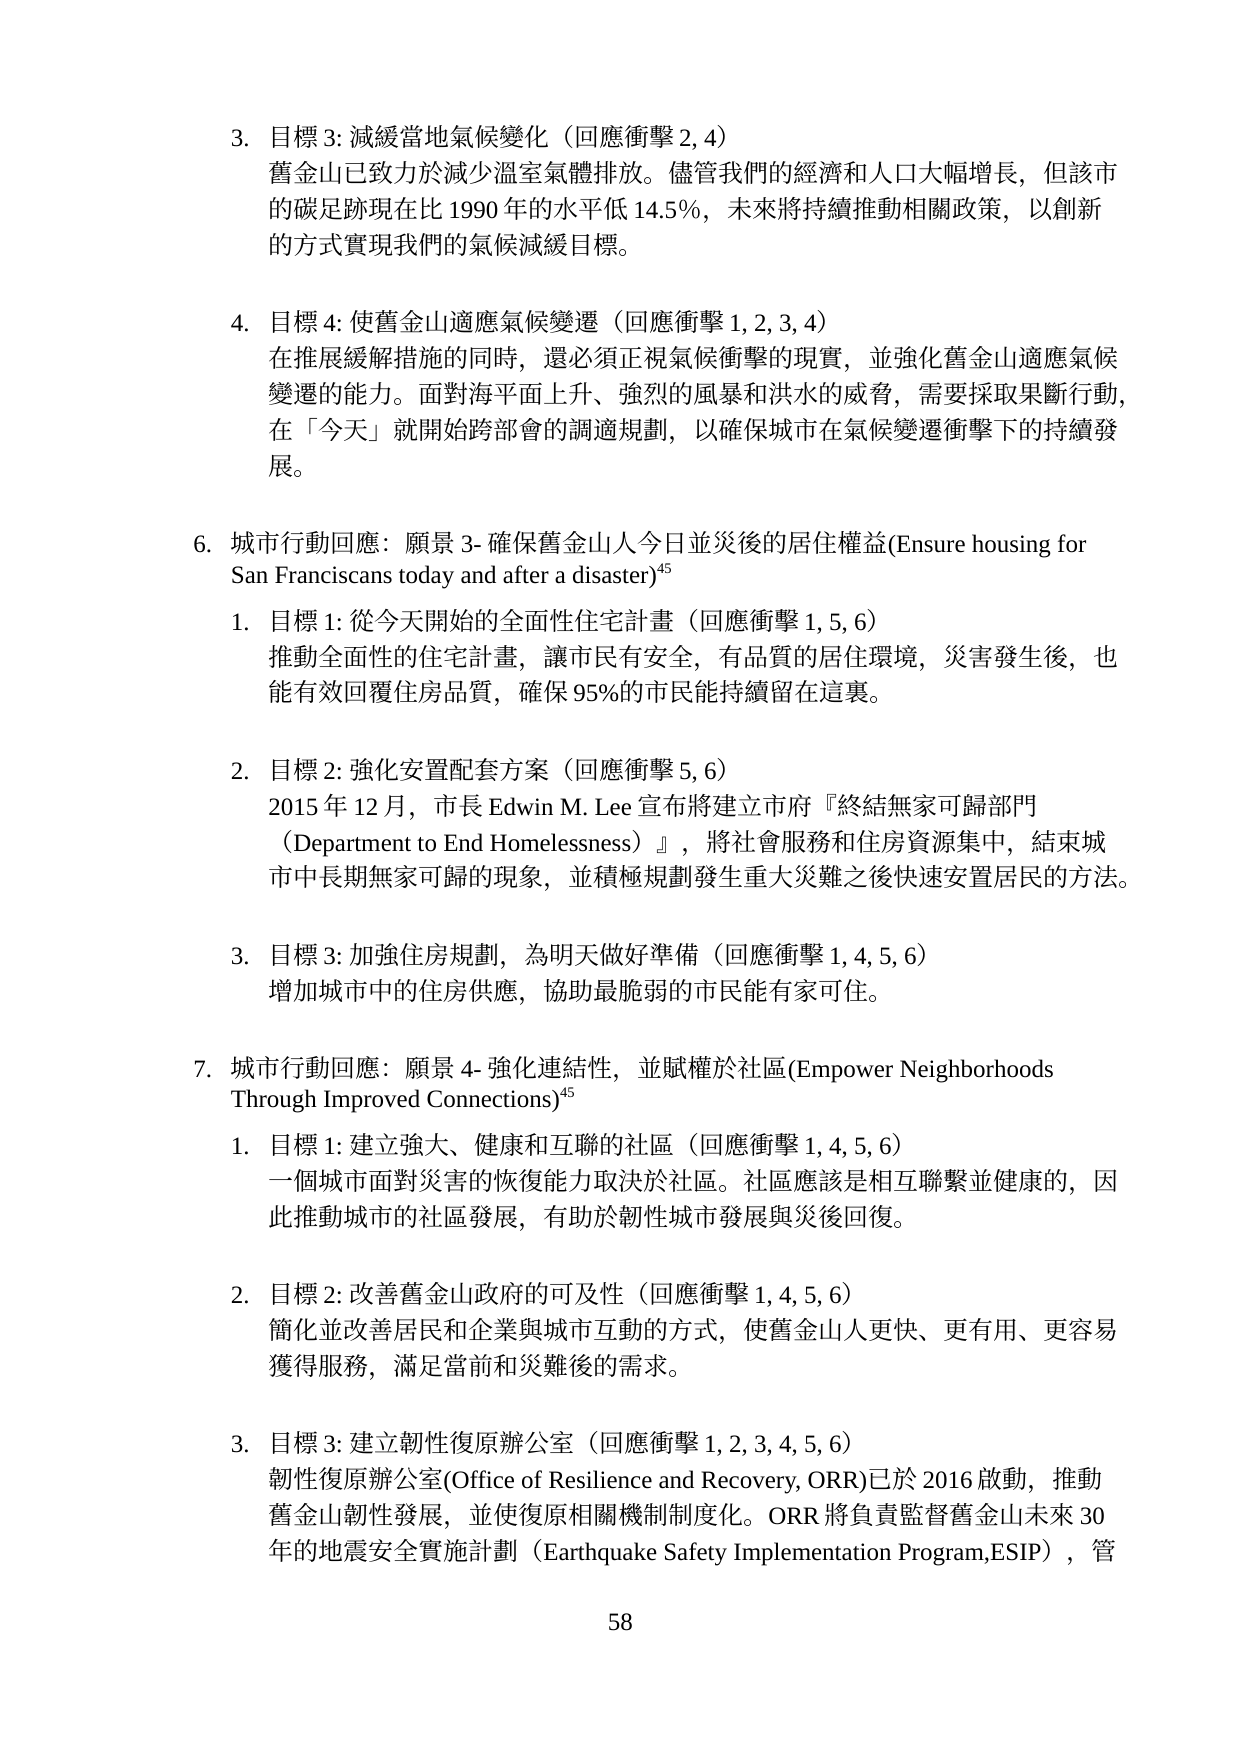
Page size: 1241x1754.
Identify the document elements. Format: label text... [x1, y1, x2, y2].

list 城市行動回應：願景4- 強化連結性，並賦權於社區(Empower Neighborhoods Through Improved Connections)45 [193, 1048, 1122, 1113]
list 目標2: 改善舊金山政府的可及性（回應衝擊1, 4, 5, 6） 簡化並改善居民和企業與城市互動的方式，使舊金山人更快、更有用、更容易獲得服務，滿足當前和災難後的需求。 [231, 1275, 1122, 1411]
list 目標1: 從今天開始的全面性住宅計畫（回應衝擊1, 5, 6） 推動全面性的住宅計畫，讓市民有安全，有品質的居住環境，災害發生後，也能有效回覆住房品質，確保95%的市民能持續留在這裏。 [231, 601, 1122, 738]
list 目標1: 建立強大、健康和互聯的社區（回應衝擊1, 4, 5, 6） 一個城市面對災害的恢復能力取決於社區。社區應該是相互聯繫並健康的，因此推動城市的社區發展，有助於韌性城市發展與災後回復。 [231, 1126, 1122, 1262]
list 目標3: 建立韌性復原辦公室（回應衝擊1, 2, 3, 4, 5, 6） 韌性復原辦公室(Office of Resilience and Recovery, ORR)已於2016啟動，推動舊金山韌性發展，並使復原相關機制制度化。ORR將負責監督舊金山未來30年的地震安全實施計劃（Earthquake Safety Implementation Program,ESIP），管 [231, 1424, 1122, 1567]
list 目標3: 加強住房規劃，為明天做好準備（回應衝擊1, 4, 5, 6） 增加城市中的住房供應，協助最脆弱的市民能有家可住。 [231, 935, 1122, 1036]
list 城市行動回應：願景3- 確保舊金山人今日並災後的居住權益(Ensure housing for San Franciscans today and after a disaster)45 [193, 524, 1122, 589]
list 目標3: 減緩當地氣候變化（回應衝擊2, 4） 舊金山已致力於減少溫室氣體排放。儘管我們的經濟和人口大幅增長，但該市的碳足跡現在比1990年的水平低14.5％，未來將持續推動相關政策，以創新的方式實現我們的氣候減緩目標。 [231, 118, 1122, 291]
list 目標4: 使舊金山適應氣候變遷（回應衝擊1, 2, 3, 4） 在推展緩解措施的同時，還必須正視氣候衝擊的現實，並強化舊金山適應氣候變遷的能力。面對海平面上升、強烈的風暴和洪水的威脅，需要採取果斷行動，在「今天」就開始跨部會的調適規劃，以確保城市在氣候變遷衝擊下的持續發展。 [231, 303, 1122, 512]
list 目標2: 強化安置配套方案（回應衝擊5, 6） 2015年12月，市長Edwin M. Lee宣布將建立市府『終結無家可歸部門（Department to End Homelessness）』，將社會服務和住房資源集中，結束城市中長期無家可歸的現象，並積極規劃發生重大災難之後快速安置居民的方法。 [231, 750, 1122, 923]
